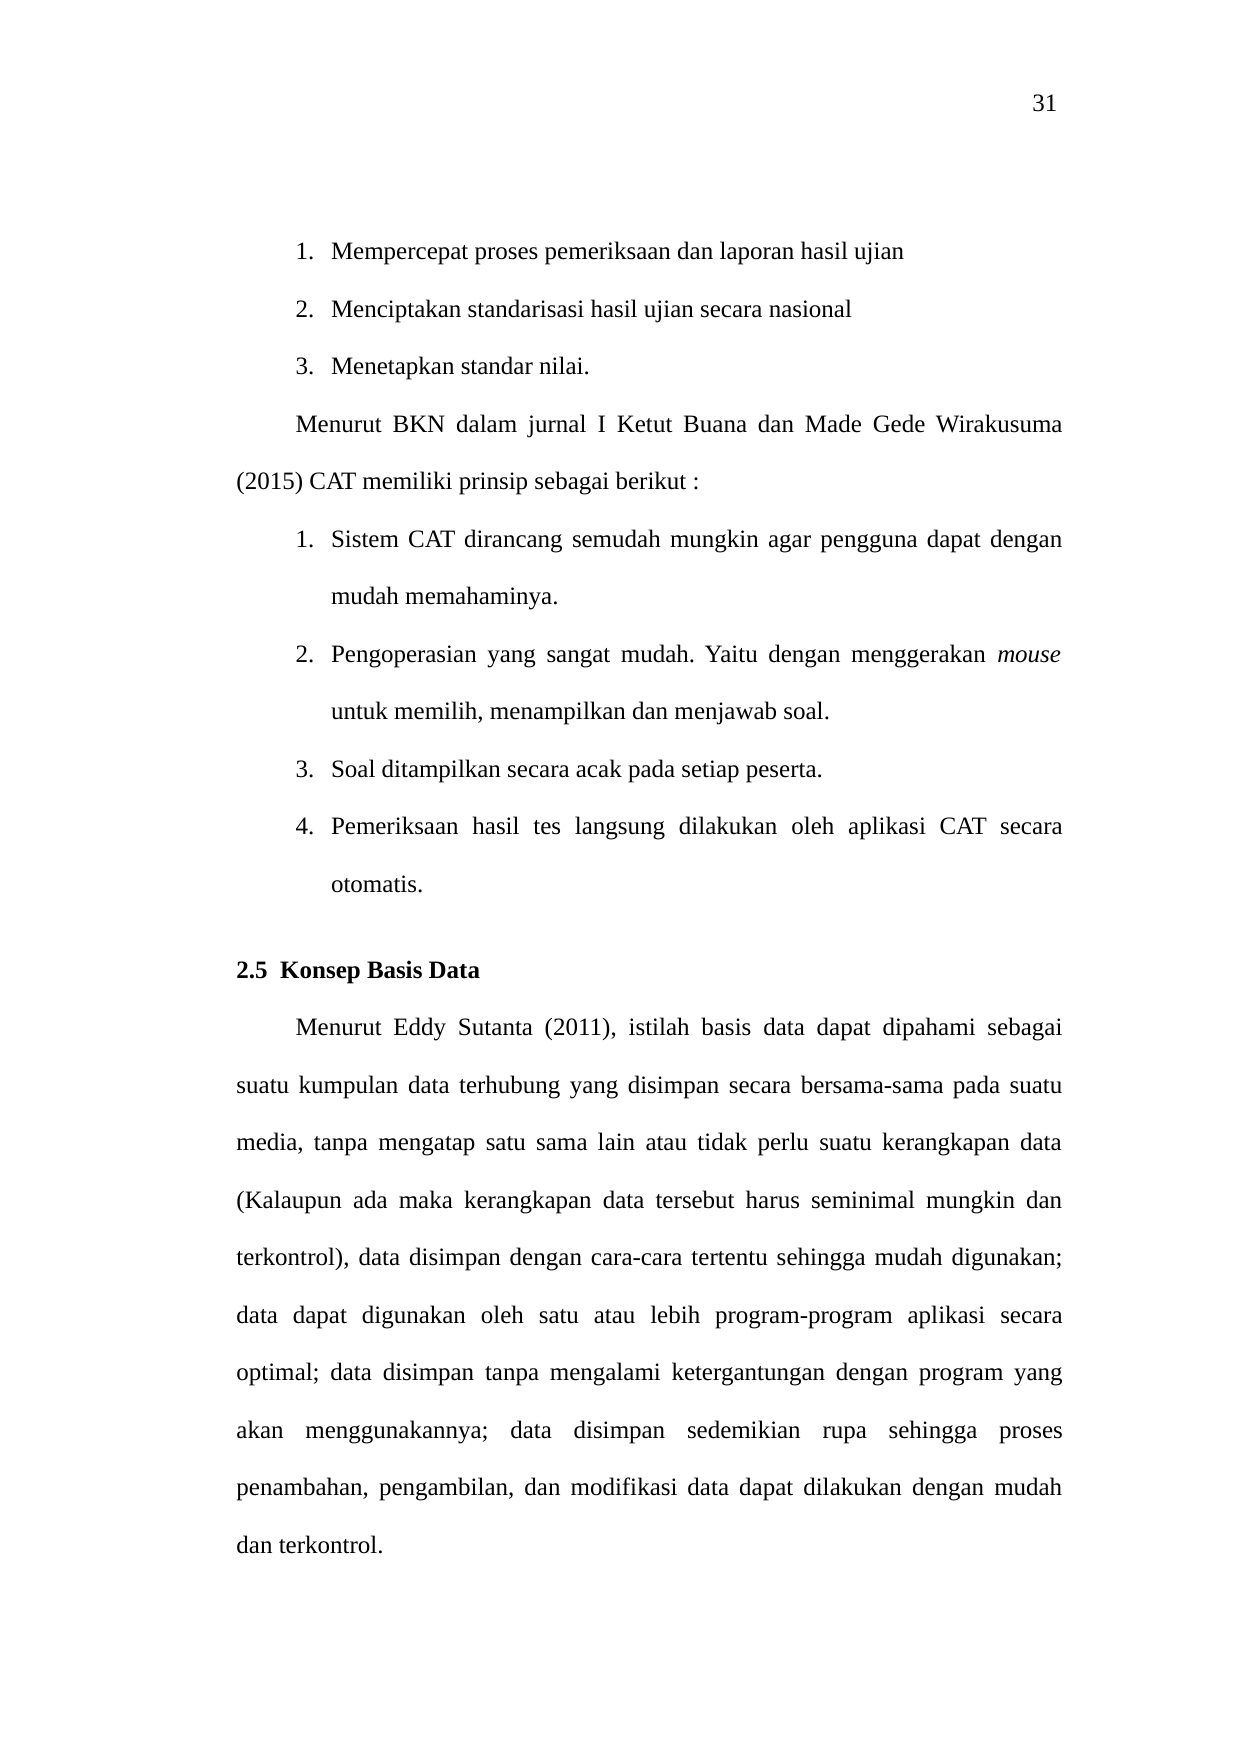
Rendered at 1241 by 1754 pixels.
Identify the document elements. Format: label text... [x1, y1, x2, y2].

list Mempercepat proses pemeriksaan dan laporan hasil ujian [295, 236, 1063, 265]
list Menciptakan standarisasi hasil ujian secara nasional [295, 294, 1063, 322]
list Pemeriksaan hasil tes langsung dilakukan oleh aplikasi CAT secara otomatis. [295, 811, 1063, 897]
list Soal ditampilkan secara acak pada setiap peserta. [295, 754, 1063, 782]
list Pengoperasian yang sangat mudah. Yaitu dengan menggerakan mouse untuk memilih, menampilkan dan menjawab soal. [295, 639, 1063, 725]
list Sistem CAT dirancang semudah mungkin agar pengguna dapat dengan mudah memahaminya. [295, 524, 1063, 610]
subtitle Konsep Basis Data [236, 955, 1063, 984]
text Menurut Eddy Sutanta (2011), istilah basis data dapat dipahami sebagai suatu kumpulan data terhubung yang disimpan secara bersama-sama pada suatu media, tanpa mengatap satu sama lain atau tidak perlu suatu kerangkapan data (Kalaupun ada maka kerangkapan data tersebut harus seminimal mungkin dan terkontrol), data disimpan dengan cara-cara tertentu sehingga mudah digunakan; data dapat digunakan oleh satu atau lebih program-program aplikasi secara optimal; data disimpan tanpa mengalami ketergantungan dengan program yang akan menggunakannya; data disimpan sedemikian rupa sehingga proses penambahan, pengambilan, dan modifikasi data dapat dilakukan dengan mudah dan terkontrol. [236, 1012, 1063, 1559]
text Menurut BKN dalam jurnal I Ketut Buana dan Made Gede Wirakusuma (2015) CAT memiliki prinsip sebagai berikut : [236, 409, 1063, 495]
list Menetapkan standar nilai. [295, 351, 1063, 380]
